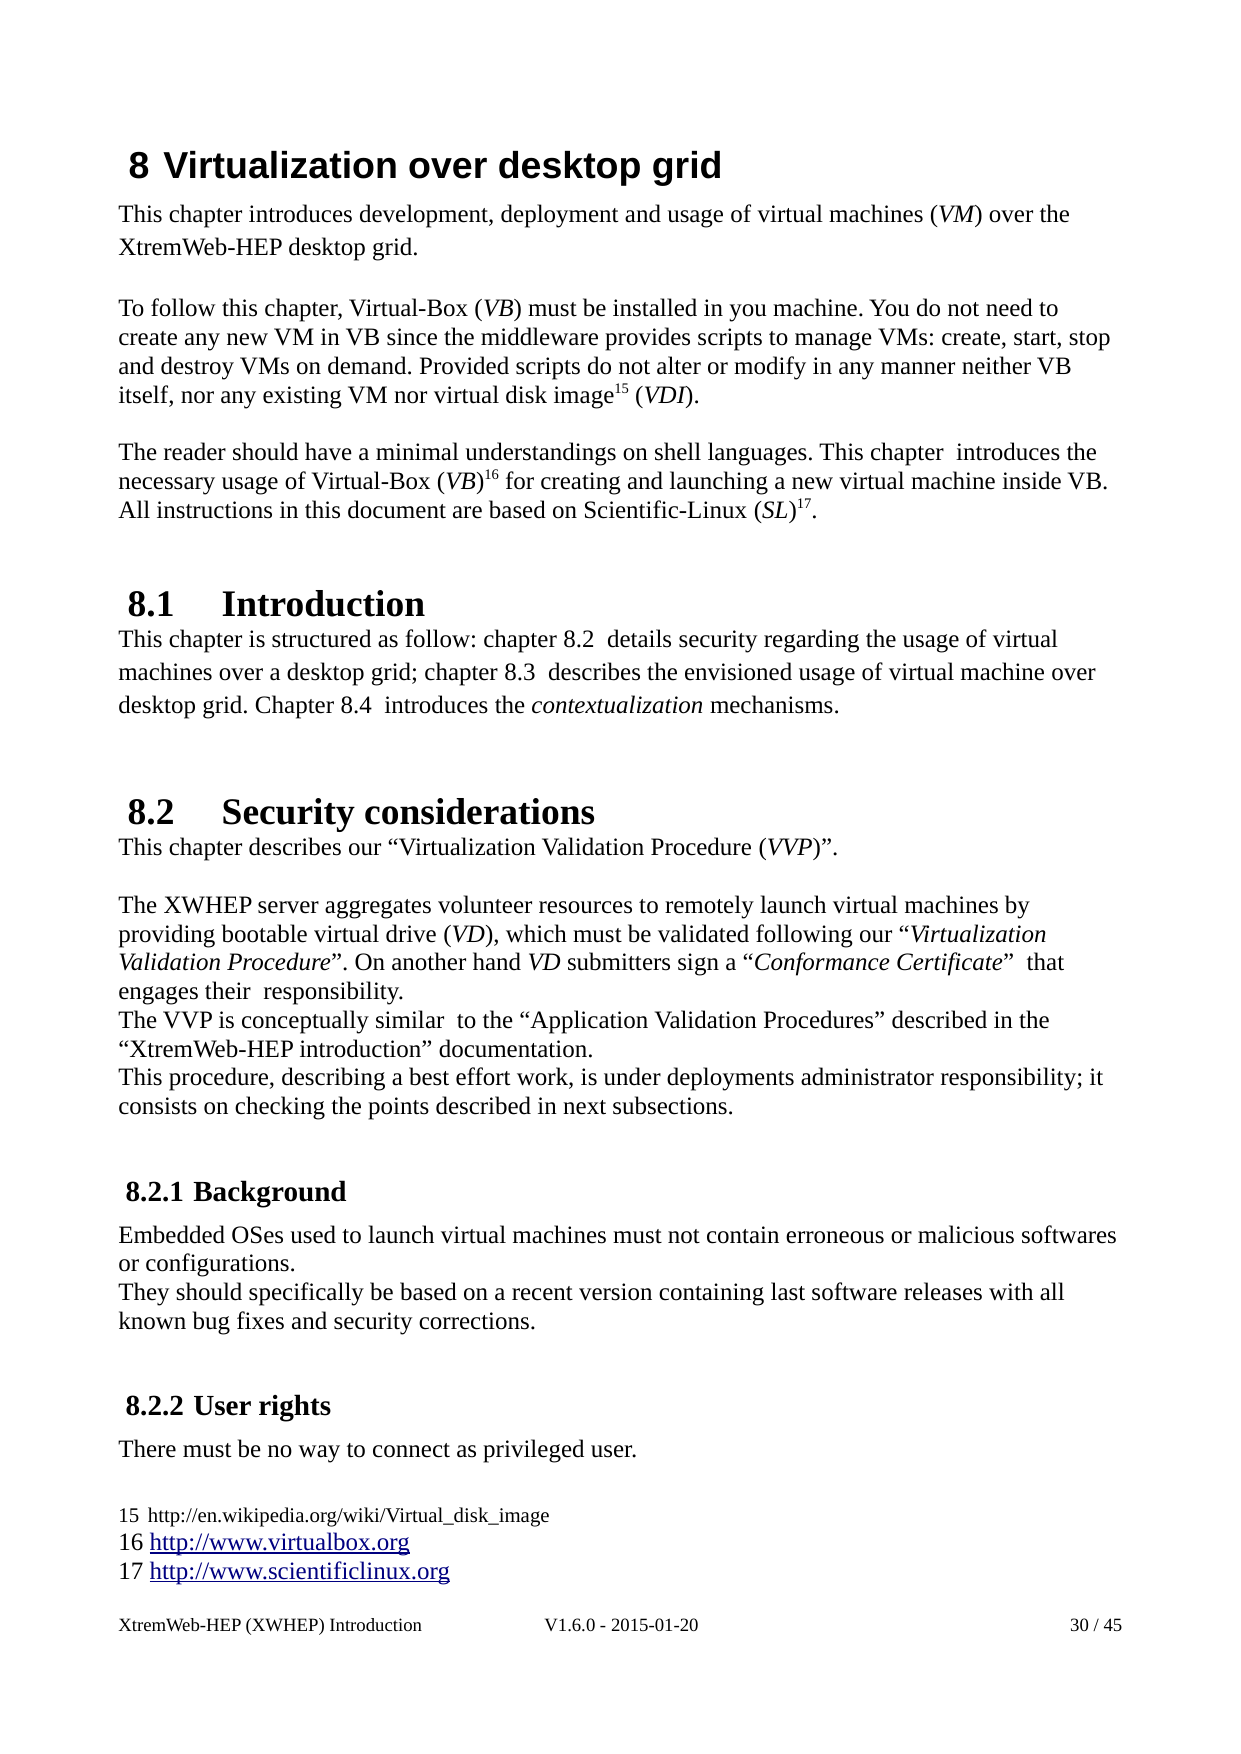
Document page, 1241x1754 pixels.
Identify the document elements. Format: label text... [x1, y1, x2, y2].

text http://en.wikipedia.org/wiki/Virtual_disk_image [118, 1503, 1122, 1527]
text This chapter introduces development, deployment and usage of virtual machines (VM) over the XtremWeb-HEP desktop grid. [118, 199, 1122, 261]
text http://www.scientificlinux.org [118, 1556, 1122, 1585]
text To follow this chapter, Virtual-Box (VB) must be installed in you machine. You do not need to create any new VM in VB since the middleware provides scripts to manage VMs: create, start, stop and destroy VMs on demand. Provided scripts do not alter or modify in any manner neither VB itself, nor any existing VM nor virtual disk image (VDI). [118, 293, 1122, 408]
text This chapter describes our “Virtualization Validation Procedure (VVP)”. [118, 832, 1122, 861]
text Embedded OSes used to launch virtual machines must not contain erroneous or malicious softwares or configurations. [118, 1220, 1122, 1277]
text There must be no way to connect as privileged user. [118, 1434, 1122, 1463]
text The XWHEP server aggregates volunteer resources to remotely launch virtual machines by providing bootable virtual drive (VD), which must be validated following our “Virtualization Validation Procedure”. On another hand VD submitters sign a “Conformance Certificate” that engages their responsibility. [118, 890, 1122, 1005]
subtitle Background [118, 1174, 1122, 1207]
text The VVP is conceptually similar to the “Application Validation Procedures” described in the “XtremWeb-HEP introduction” documentation. [118, 1005, 1122, 1062]
text http://www.virtualbox.org [118, 1527, 1122, 1556]
text The reader should have a minimal understandings on shell languages. This chapter introduces the necessary usage of Virtual-Box (VB) for creating and launching a new virtual machine inside VB. [118, 437, 1122, 495]
subtitle Security considerations [118, 789, 1122, 832]
subtitle Virtualization over desktop grid [118, 143, 1122, 186]
text They should specifically be based on a recent version containing last software releases with all known bug fixes and security corrections. [118, 1277, 1122, 1335]
text This procedure, describing a best effort work, is under deployments administrator responsibility; it consists on checking the points described in next subsections. [118, 1062, 1122, 1120]
text This chapter is structured as follow: chapter8.2 details security regarding the usage of virtual machines over a desktop grid; chapter8.3 describes the envisioned usage of virtual machine over desktop grid. Chapter8.4 introduces the contextualization mechanisms. [118, 624, 1122, 719]
text All instructions in this document are based on Scientific-Linux (SL). [118, 495, 1122, 523]
subtitle Introduction [118, 581, 1122, 624]
subtitle User rights [118, 1388, 1122, 1422]
